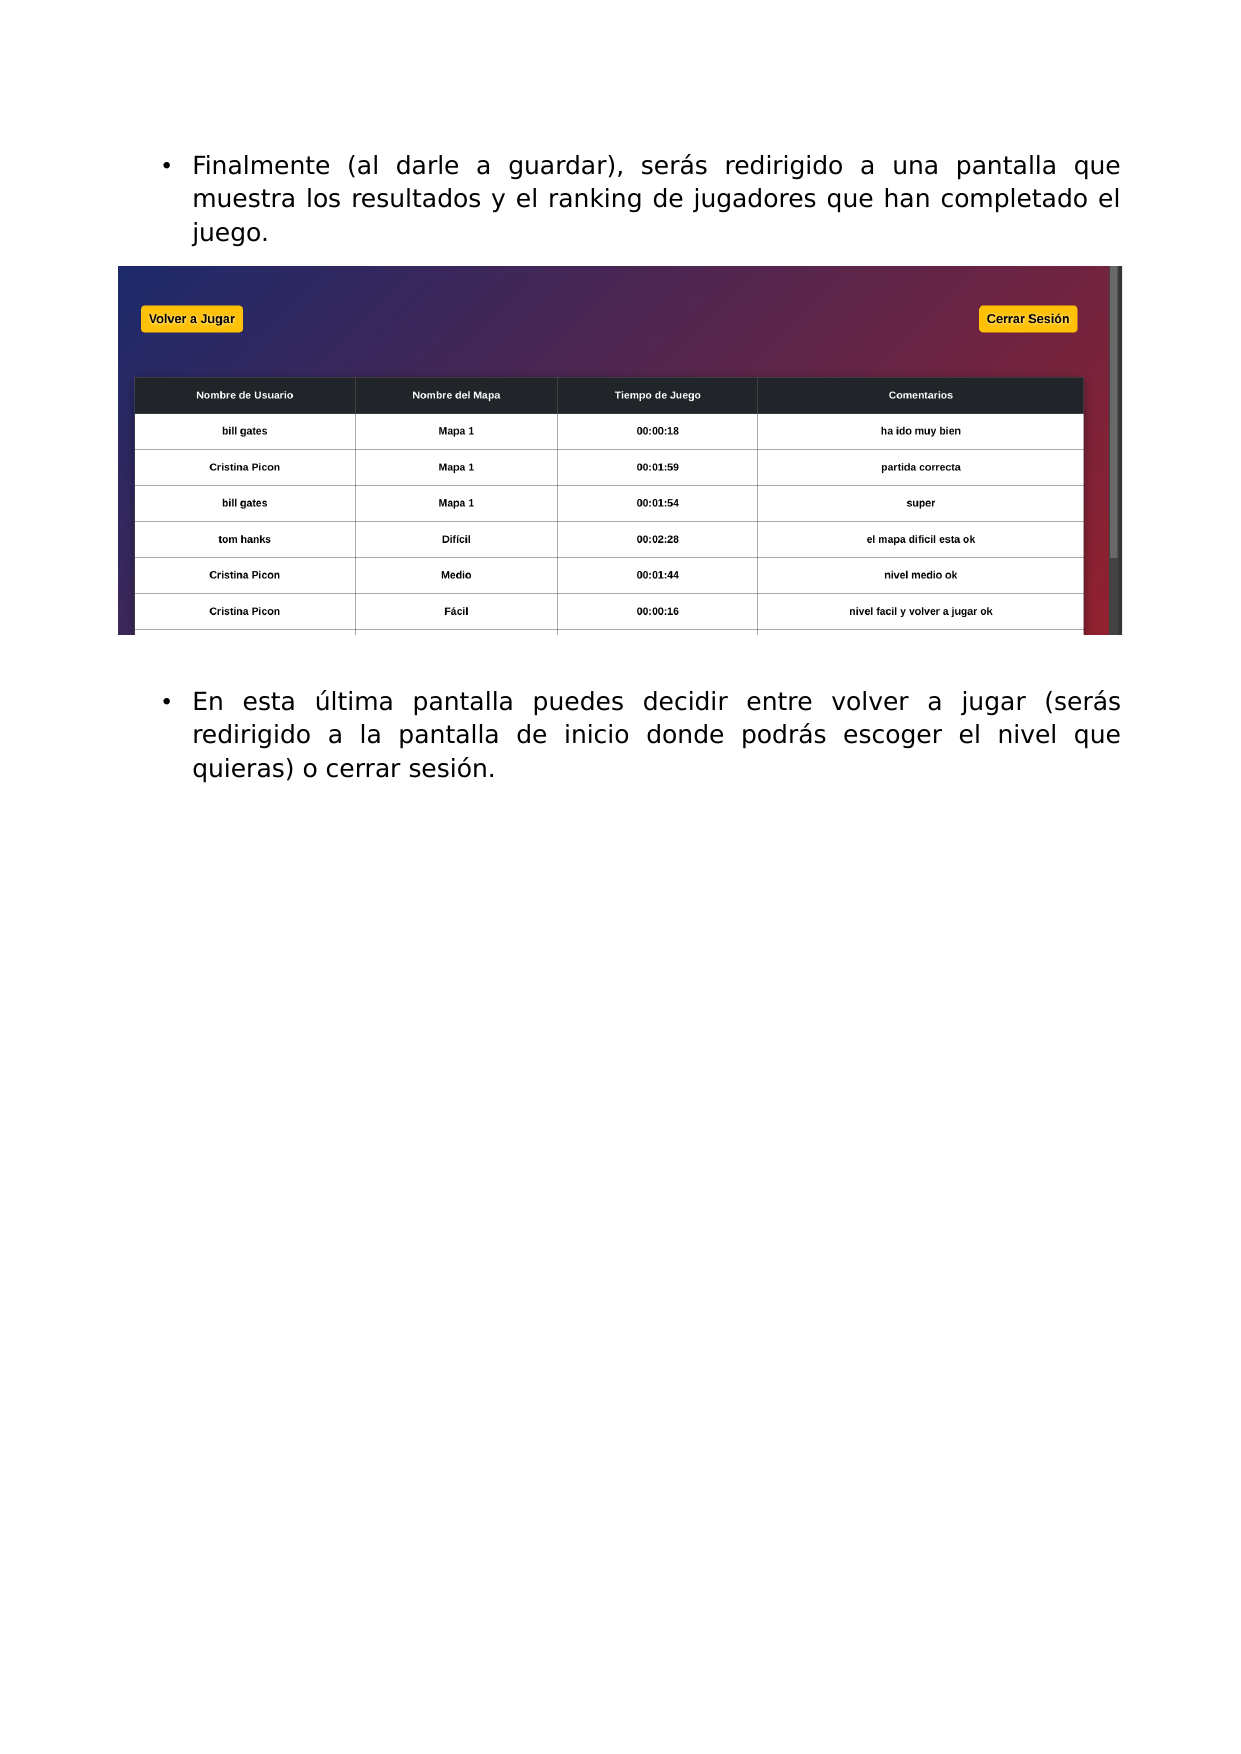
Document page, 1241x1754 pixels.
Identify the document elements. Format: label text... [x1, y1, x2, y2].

picture [118, 266, 1123, 635]
list Finalmente (al darle a guardar), serás redirigido a una pantalla que muestra los resultados y el ranking de jugadores que han completado el juego. [162, 151, 1122, 247]
list En esta última pantalla puedes decidir entre volver a jugar (serás redirigido a la pantalla de inicio donde podrás escoger el nivel que quieras) o cerrar sesión. [162, 687, 1122, 783]
